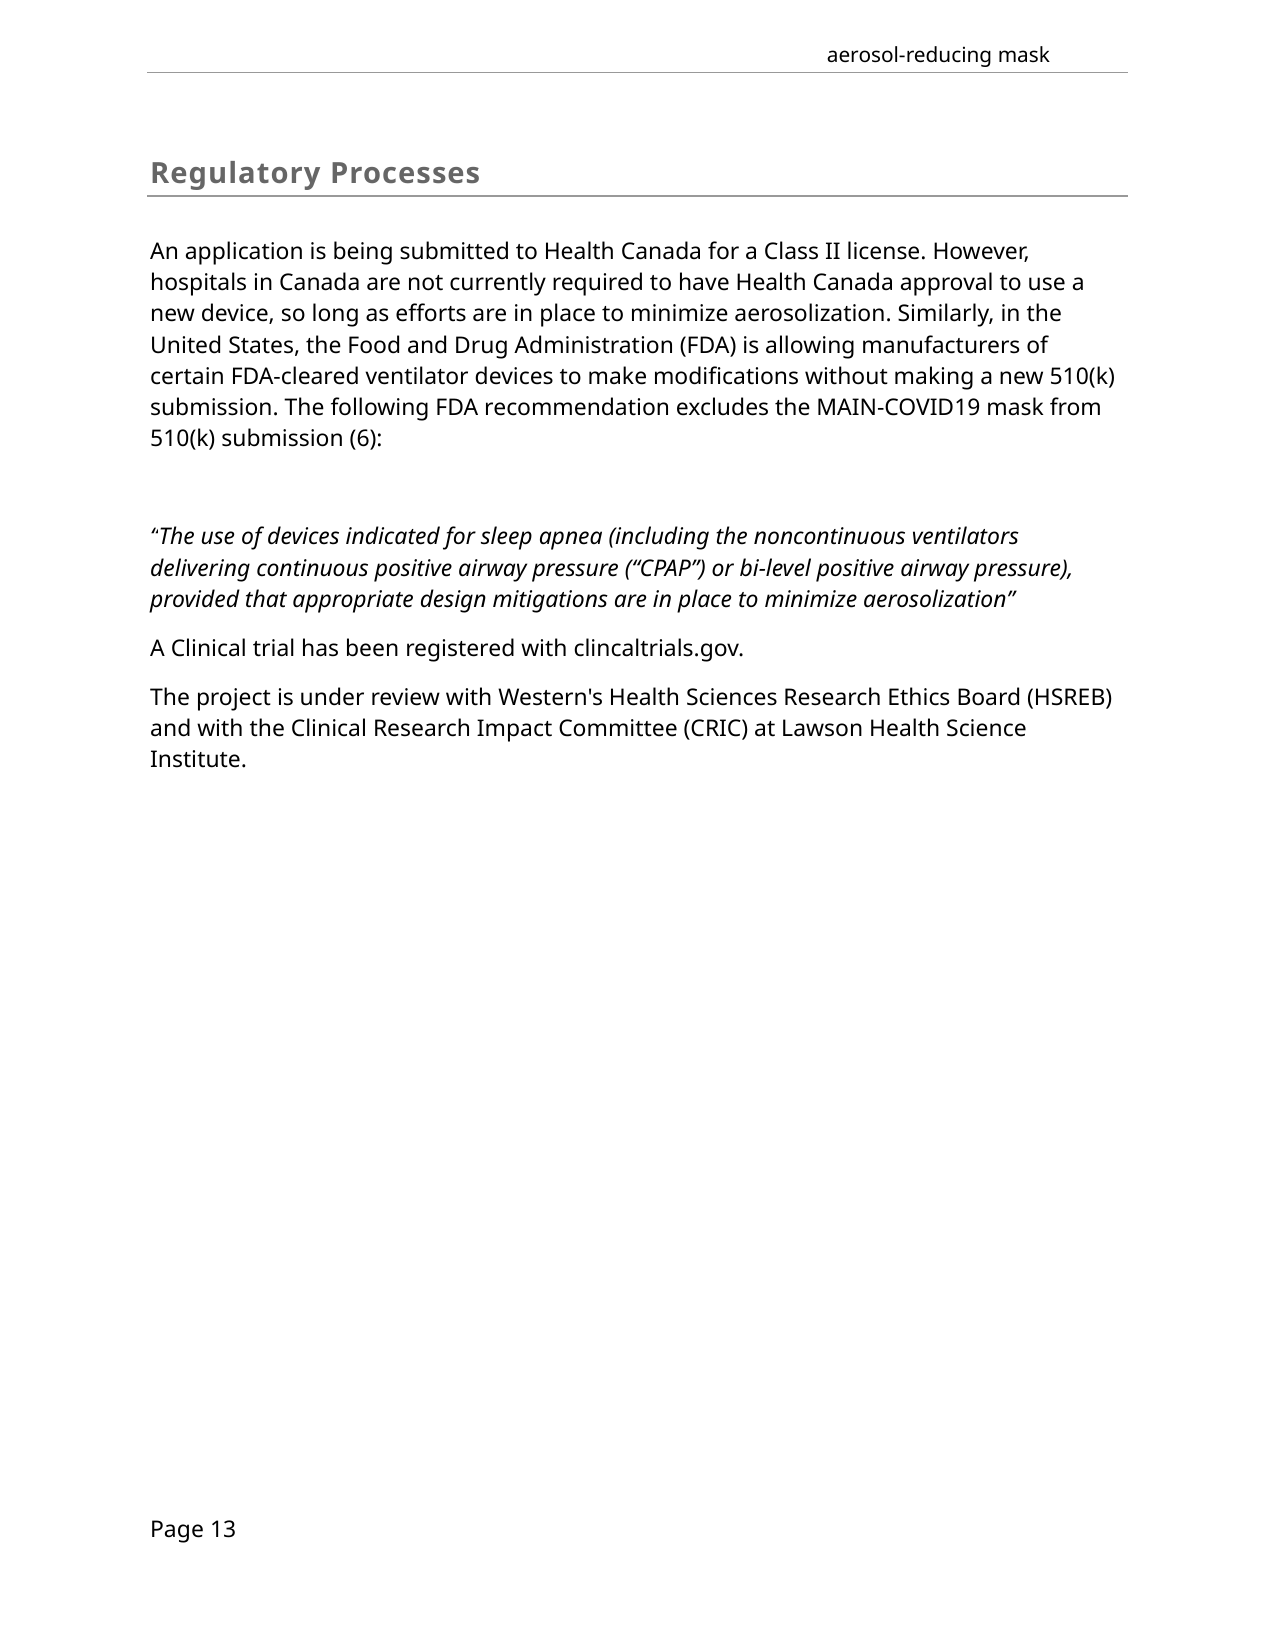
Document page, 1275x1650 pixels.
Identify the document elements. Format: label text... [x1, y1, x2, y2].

text An application is being submitted to Health Canada for a Class II license. However, hospitals in Canada are not currently required to have Health Canada approval to use a new device, so long as efforts are in place to minimize aerosolization. Similarly, in the United States, the Food and Drug Administration (FDA) is allowing manufacturers of certain FDA-cleared ventilator devices to make modifications without making a new 510(k) submission. The following FDA recommendation excludes the MAIN-COVID19 mask from 510(k) submission (6): [150, 235, 1125, 453]
text “The use of devices indicated for sleep apnea (including the noncontinuous ventilators delivering continuous positive airway pressure (“CPAP”) or bi-level positive airway pressure), provided that appropriate design mitigations are in place to minimize aerosolization” [150, 520, 1125, 614]
subtitle Regulatory Processes [147, 150, 1128, 195]
text A Clinical trial has been registered with clincaltrials.gov. [150, 632, 1125, 663]
text The project is under review with Western's Health Sciences Research Ethics Board (HSREB) and with the Clinical Research Impact Committee (CRIC) at Lawson Health Science Institute. [150, 681, 1125, 774]
